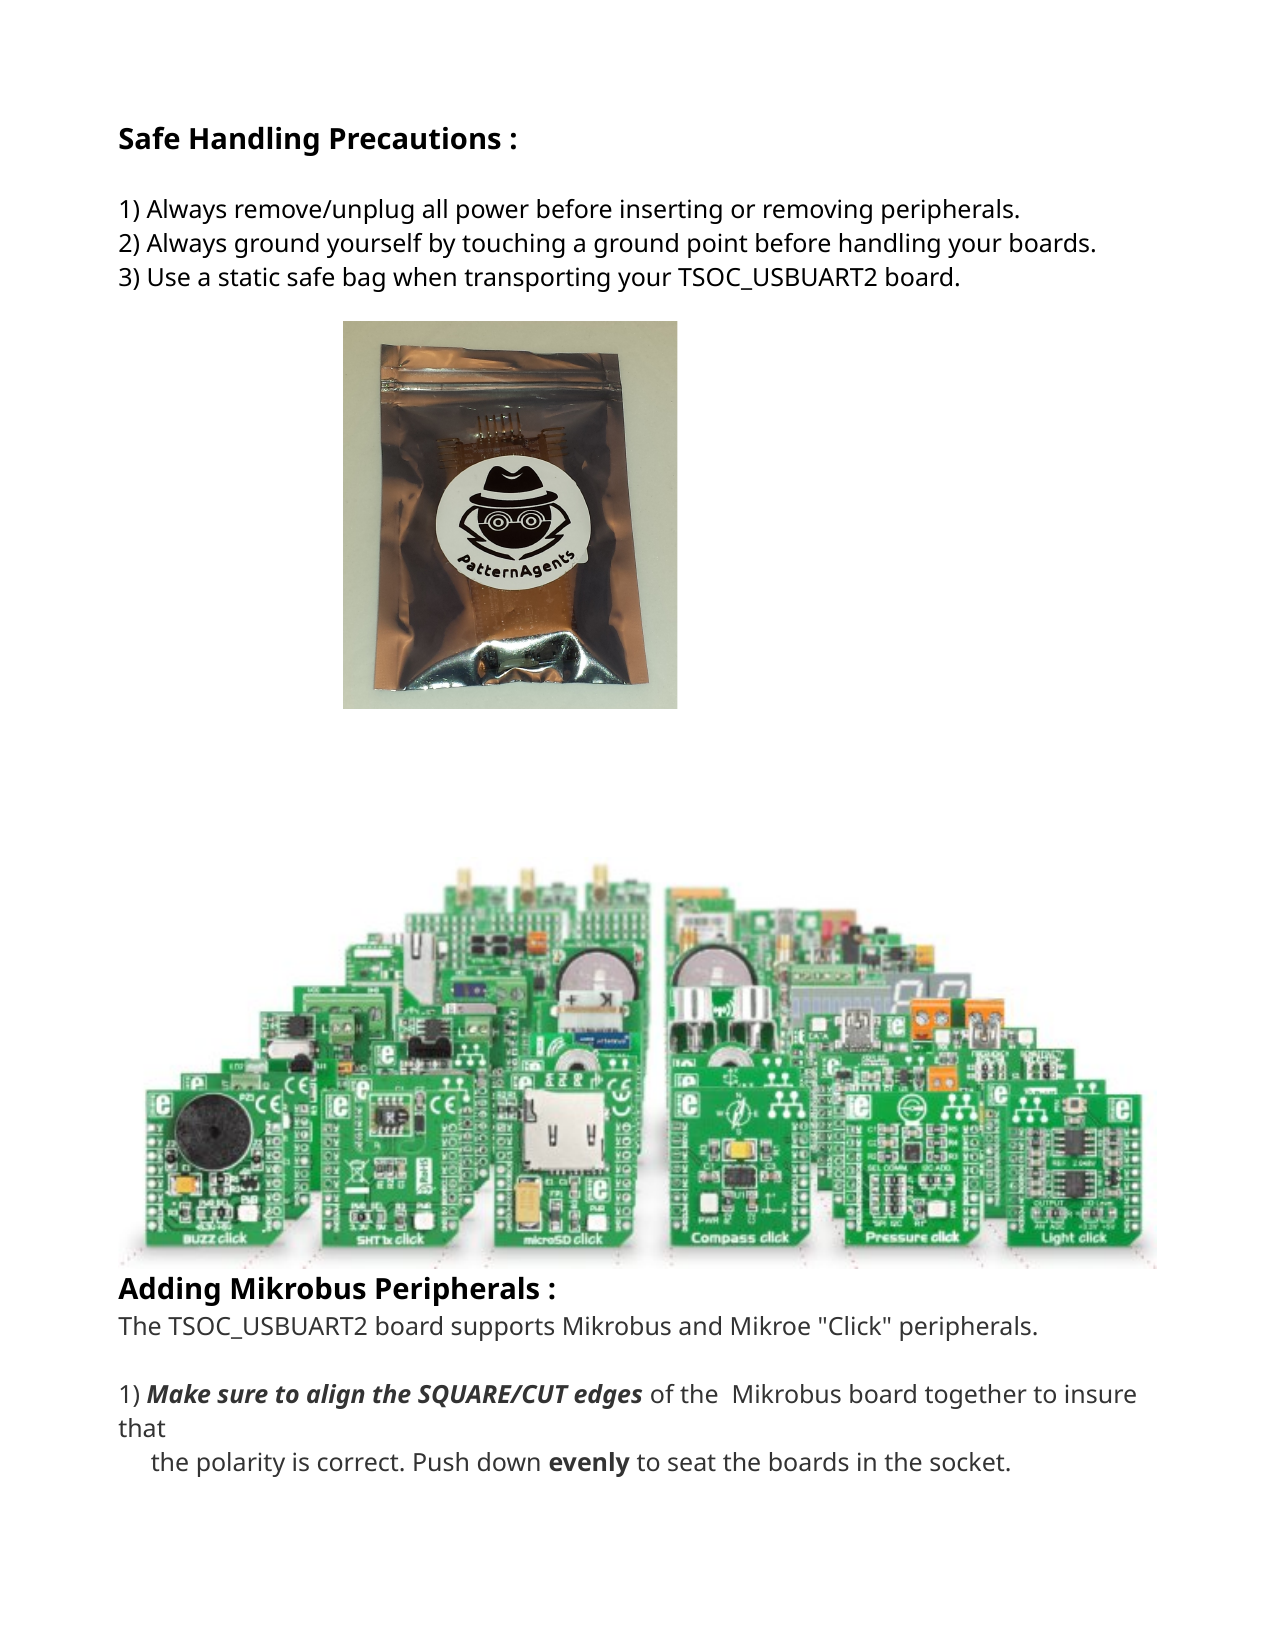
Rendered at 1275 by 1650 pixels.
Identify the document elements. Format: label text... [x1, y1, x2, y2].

picture [118, 857, 1157, 1269]
text Safe Handling Precautions : 1) Always remove/unplug all power before inserting or removing peripherals. 2) Always ground yourself by touching a ground point before handling your boards. 3) Use a static safe bag when transporting your TSOC_USBUART2 board. [118, 118, 1157, 294]
picture [343, 321, 678, 709]
text [118, 819, 1157, 857]
text Adding Mikrobus Peripherals : The TSOC_USBUART2 board supports Mikrobus and Mikroe "Click" peripherals. 1) Make sure to align the SQUARE/CUT edges of the Mikrobus board together to insure that the polarity is correct. Push down evenly to seat the boards in the socket. [118, 1269, 1157, 1512]
